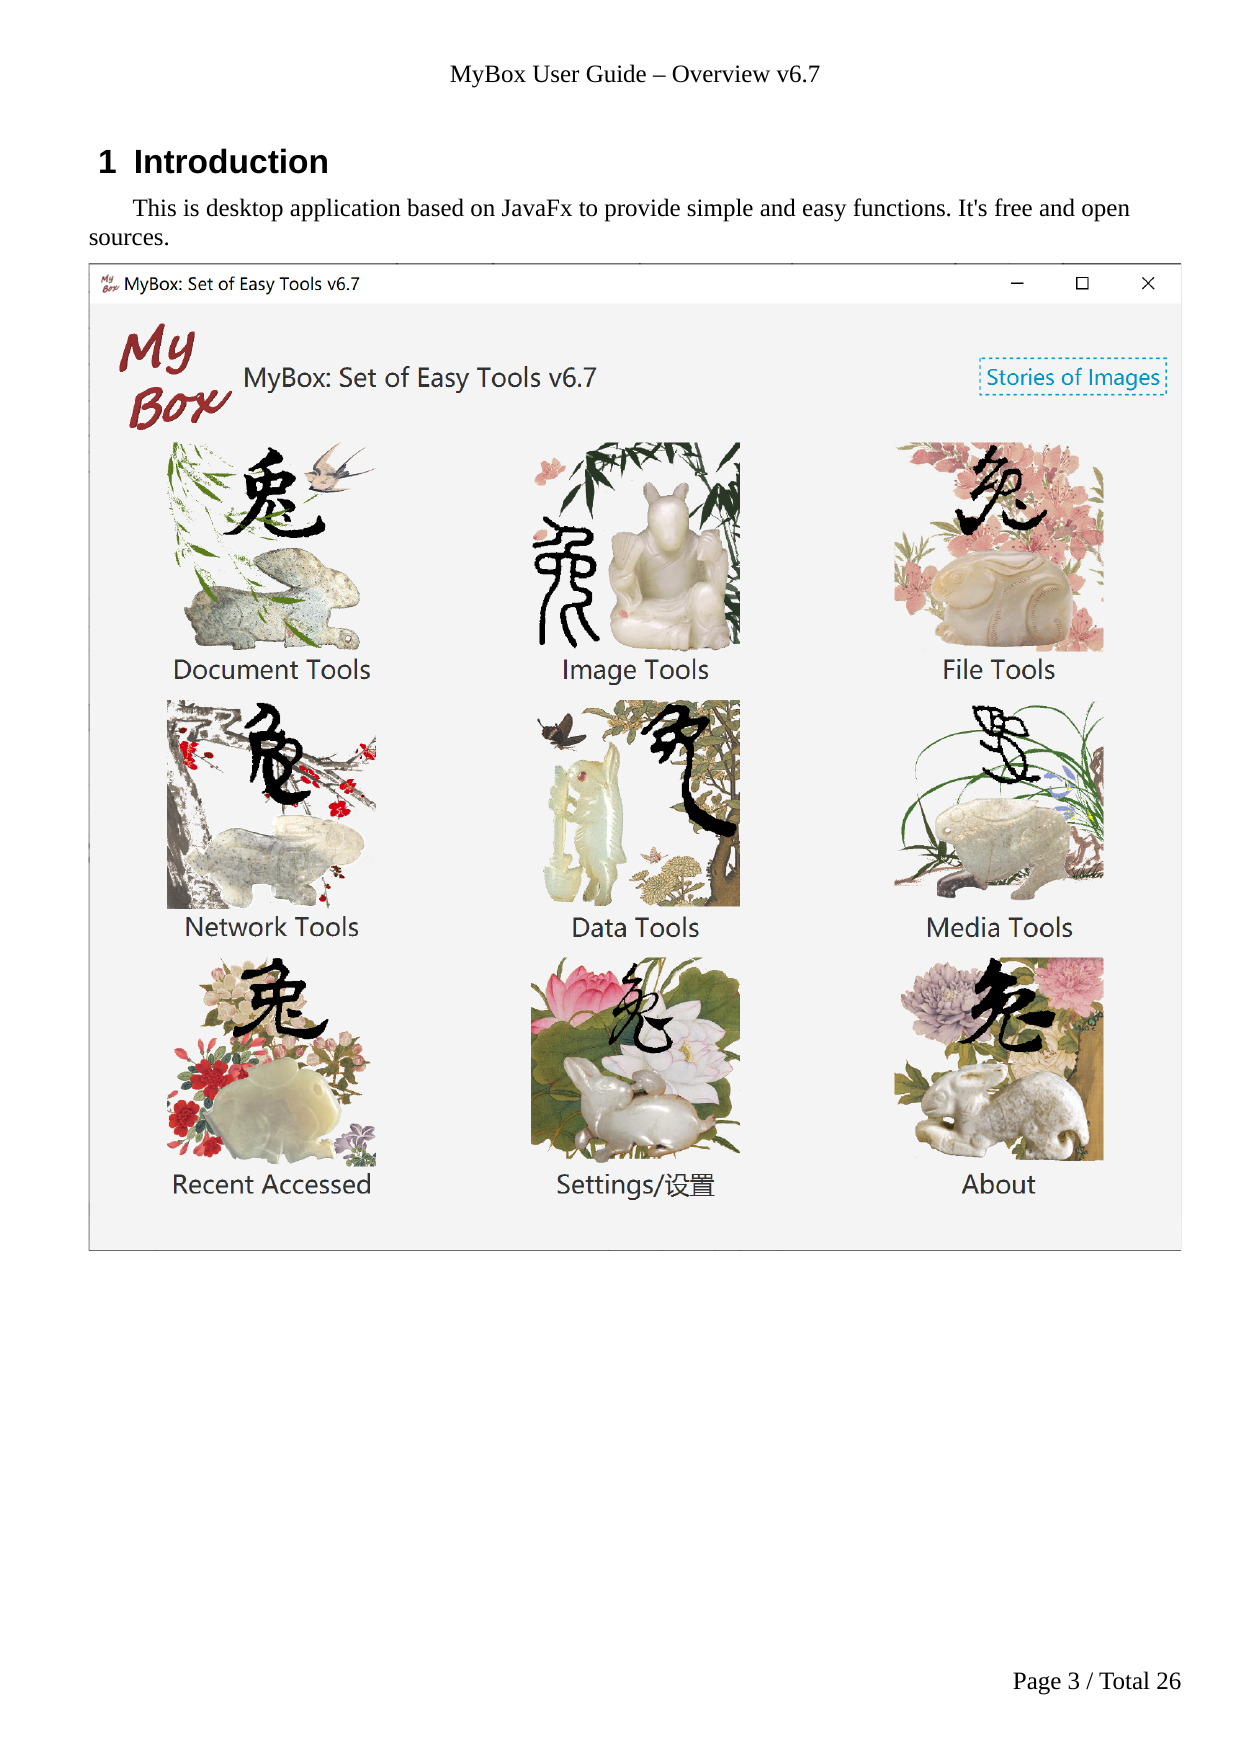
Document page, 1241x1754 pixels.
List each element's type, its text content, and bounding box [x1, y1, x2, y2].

text This is desktop application based on JavaFx to provide simple and easy functions. It's free and open sources. [88, 193, 1181, 251]
subtitle Introduction [88, 142, 1181, 181]
picture [88, 263, 1182, 1251]
